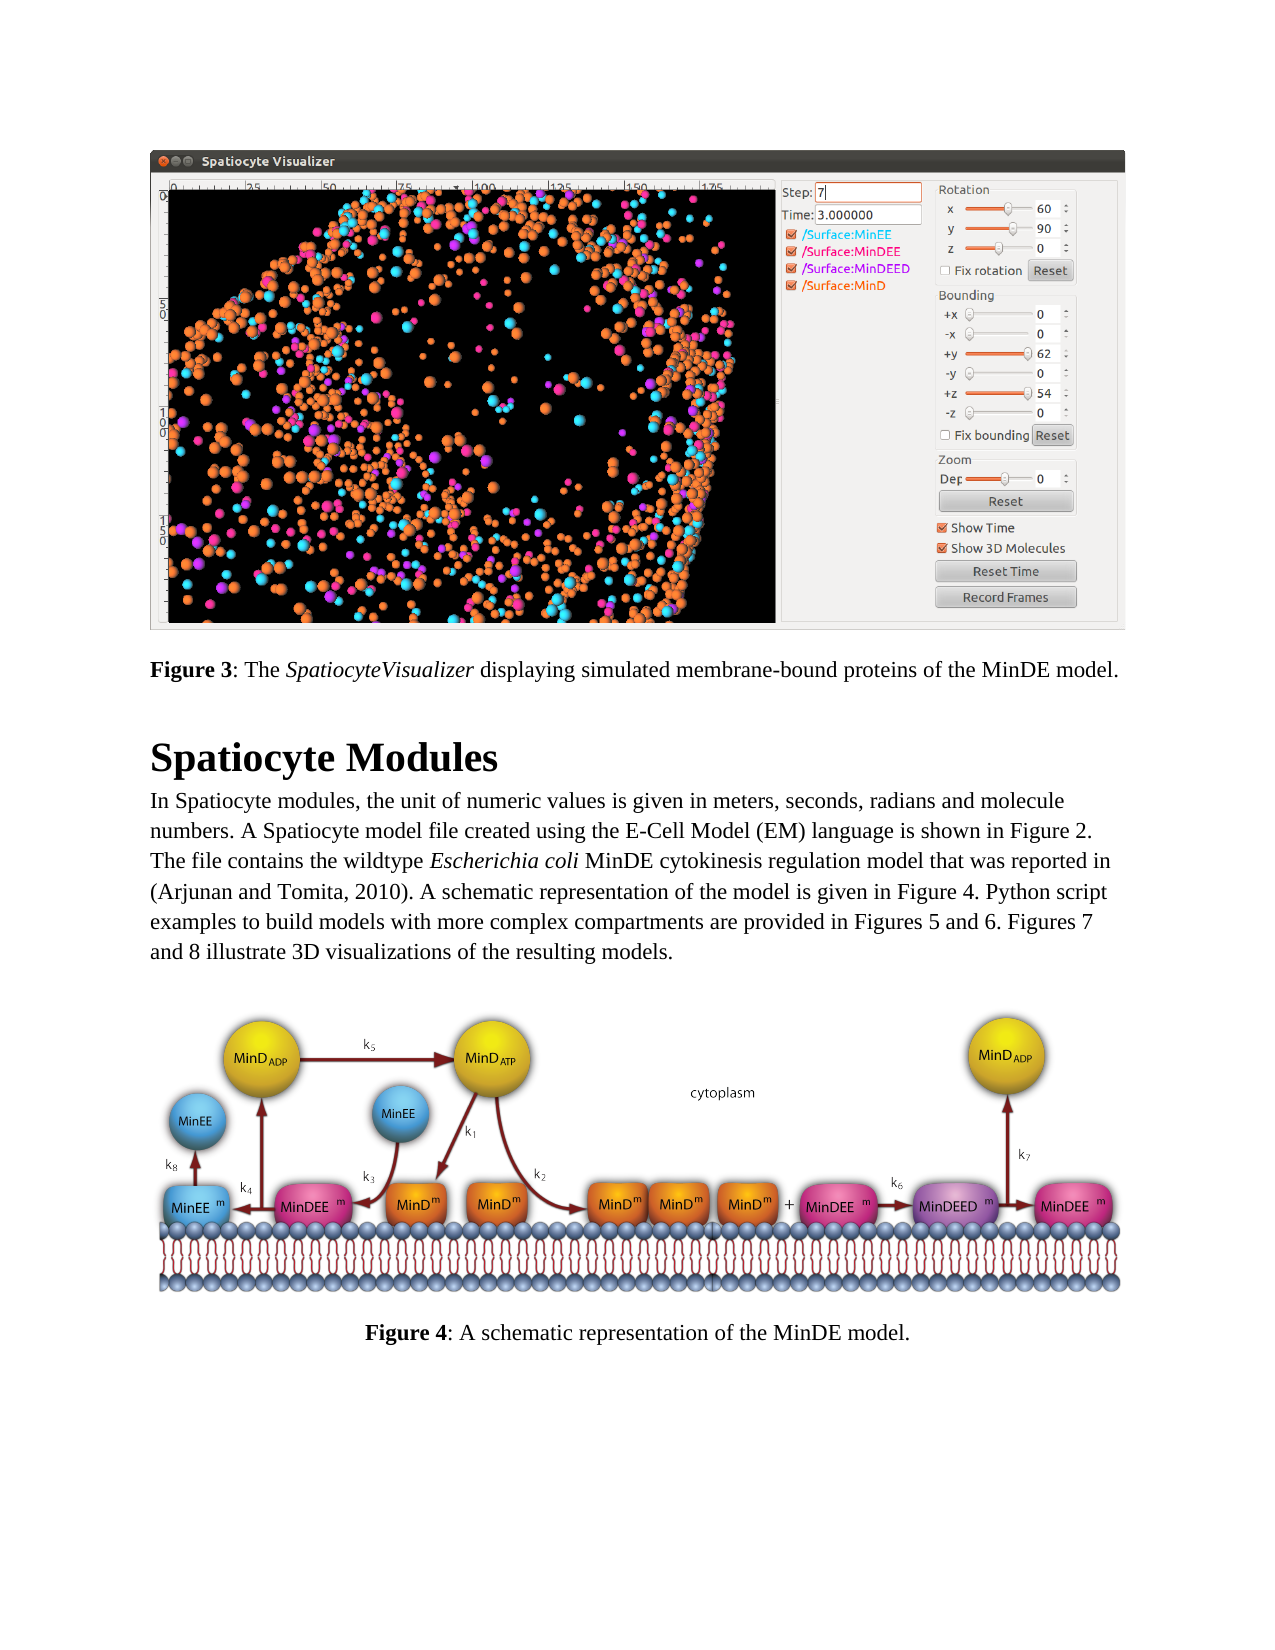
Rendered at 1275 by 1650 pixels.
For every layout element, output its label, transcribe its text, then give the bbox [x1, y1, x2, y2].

picture [150, 150, 1125, 630]
text Figure 3: The SpatiocyteVisualizer displaying simulated membrane-bound proteins of the MinDE model. [150, 656, 1125, 682]
subtitle Spatiocyte Modules [150, 732, 1125, 780]
picture [150, 1005, 1125, 1293]
text Figure 4: A schematic representation of the MinDE model. [150, 1319, 1125, 1345]
text In Spatiocyte modules, the unit of numeric values is given in meters, seconds, radians and molecule numbers. A Spatiocyte model file created using the E-Cell Model (EM) language is shown in Figure 2. The file contains the wildtype Escherichia coli MinDE cytokinesis regulation model that was reported in (Arjunan and Tomita, 2010). A schematic representation of the model is given in Figure 4. Python script examples to build models with more complex compartments are provided in Figures 5 and 6. Figures 7 and 8 illustrate 3D visualizations of the resulting models. [150, 787, 1125, 964]
